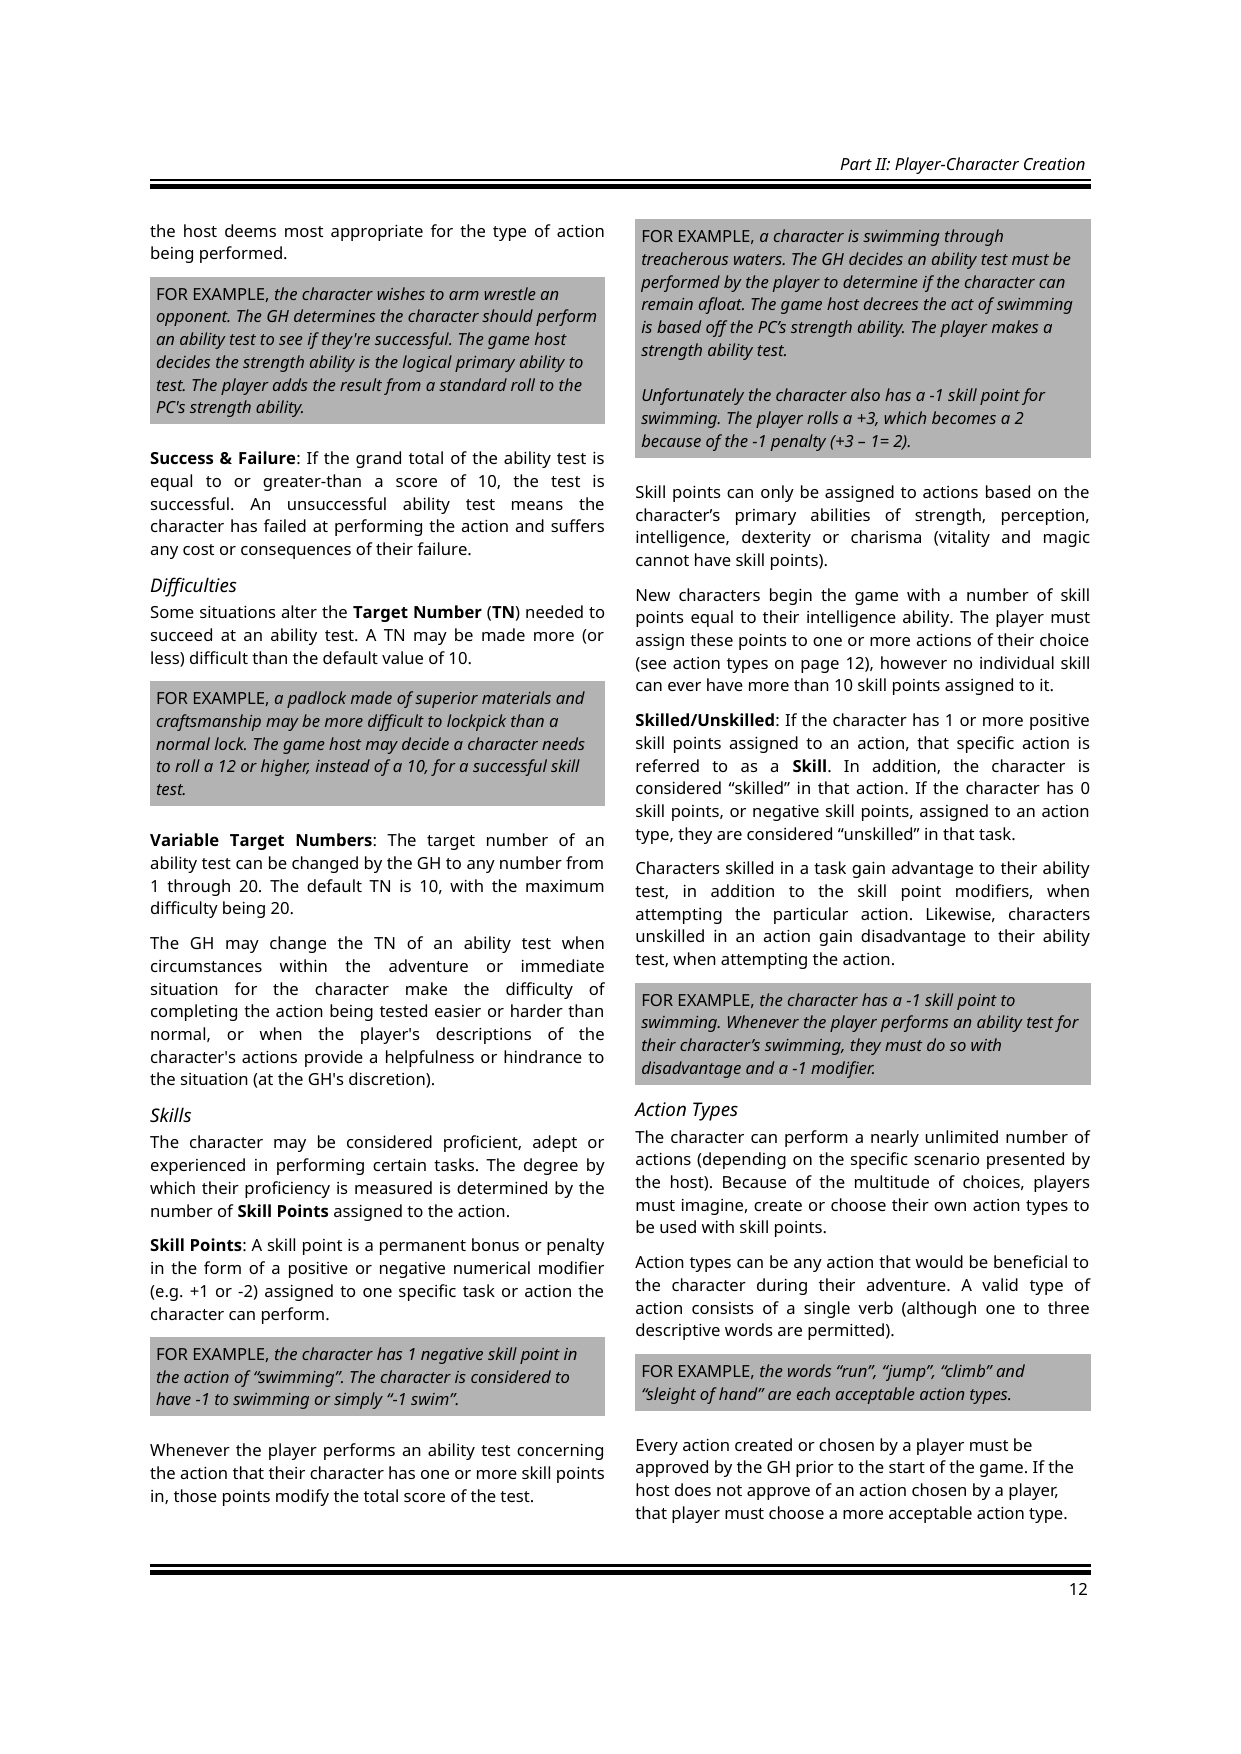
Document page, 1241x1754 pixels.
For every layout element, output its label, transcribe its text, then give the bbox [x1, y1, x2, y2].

text Skill points can only be assigned to actions based on the character’s primary abilities of strength, perception, intelligence, dexterity or charisma (vitality and magic cannot have skill points). [635, 458, 1091, 571]
text New characters begin the game with a number of skill points equal to their intelligence ability. The player must assign these points to one or more actions of their choice (see action types on page 11), however no individual skill can ever have more than 10 skill points assigned to it. [635, 583, 1091, 697]
text the host deems most appropriate for the type of action being performed. [150, 219, 605, 264]
text Action types can be any action that would be beneficial to the character during their adventure. A valid type of action consists of a single verb (although one to three descriptive words are permitted). [635, 1251, 1091, 1342]
text The GH may change the TN of an ability test when circumstances within the adventure or immediate situation for the character make the difficulty of completing the action being tested easier or harder than normal, or when the player's descriptions of the character's actions provide a helpfulness or hindrance to the situation (at the GH's discretion). [150, 932, 605, 1091]
table_header FOR EXAMPLE, the words “run”, “jump”, “climb” and “sleight of hand” are each acceptable action types. [635, 1354, 1091, 1411]
text Some situations alter the Target Number (TN) needed to succeed at an ability test. A TN may be made more (or less) difficult than the default value of 10. [150, 601, 605, 669]
text The character may be considered proficient, adept or experienced in performing certain tasks. The degree by which their proficiency is measured is determined by the number of Skill Points assigned to the action. [150, 1131, 605, 1222]
subtitle Skills [150, 1103, 605, 1128]
table_header FOR EXAMPLE, a padlock made of superior materials and craftsmanship may be more difficult to lockpick than a normal lock. The game host may decide a character needs to roll a 12 or higher, instead of a 10, for a successful skill test. [150, 681, 605, 806]
text Skilled/Unskilled: If the character has 1 or more positive skill points assigned to an action, that specific action is referred to as a Skill. In addition, the character is considered “skilled” in that action. If the character has 0 skill points, or negative skill points, assigned to an action type, they are considered “unskilled” in that task. [635, 709, 1091, 845]
text Success & Failure: If the grand total of the ability test is equal to or greater-than a score of 10, the test is successful. An unsuccessful ability test means the character has failed at performing the action and suffers any cost or consequences of their failure. [150, 447, 605, 561]
text Action Types [635, 1097, 1091, 1122]
table_header FOR EXAMPLE, the character wishes to arm wrestle an opponent. The GH determines the character should perform an ability test to see if they're successful. The game host decides the strength ability is the logical primary ability to test. The player adds the result from a standard roll to the PC's strength ability. [150, 277, 605, 424]
text Whenever the player performs an ability test concerning the action that their character has one or more skill points in, those points modify the total score of the test. [150, 1439, 605, 1507]
text Every action created or chosen by a player must be approved by the GH prior to the start of the game. If the host does not approve of an action chosen by a player, that player must choose a more acceptable action type. [635, 1411, 1091, 1524]
text Variable Target Numbers: The target number of an ability test can be changed by the GH to any number from 1 through 20. The default TN is 10, with the maximum difficulty being 20. [150, 806, 605, 920]
text Skill Points: A skill point is a permanent bonus or penalty in the form of a positive or negative numerical modifier (e.g. +1 or -2) assigned to one specific task or action the character can perform. [150, 1234, 605, 1325]
table_header FOR EXAMPLE, the character has 1 negative skill point in the action of “swimming”. The character is considered to have -1 to swimming or simply “-1 swim”. [150, 1337, 605, 1416]
text Characters skilled in a task gain advantage to their ability test, in addition to the skill point modifiers, when attempting the particular action. Likewise, characters unskilled in an action gain disadvantage to their ability test, when attempting the action. [635, 857, 1091, 971]
table_header FOR EXAMPLE, the character has a -1 skill point to swimming. Whenever the player performs an ability test for their character’s swimming, they must do so with disadvantage and a -1 modifier. [635, 983, 1091, 1085]
text The character can perform a nearly unlimited number of actions (depending on the specific scenario presented by the host). Because of the multitude of choices, players must imagine, create or choose their own action types to be used with skill points. [635, 1125, 1091, 1239]
text Difficulties [150, 572, 605, 598]
table_header FOR EXAMPLE, a character is swimming through treacherous waters. The GH decides an ability test must be performed by the player to determine if the character can remain afloat. The game host decrees the act of swimming is based off the PC’s strength ability. The player makes a strength ability test. Unfortunately the character also has a -1 skill point for swimming. The player rolls a +3, which becomes a 2 because of the -1 penalty (+3 – 1= 2). [635, 219, 1091, 458]
